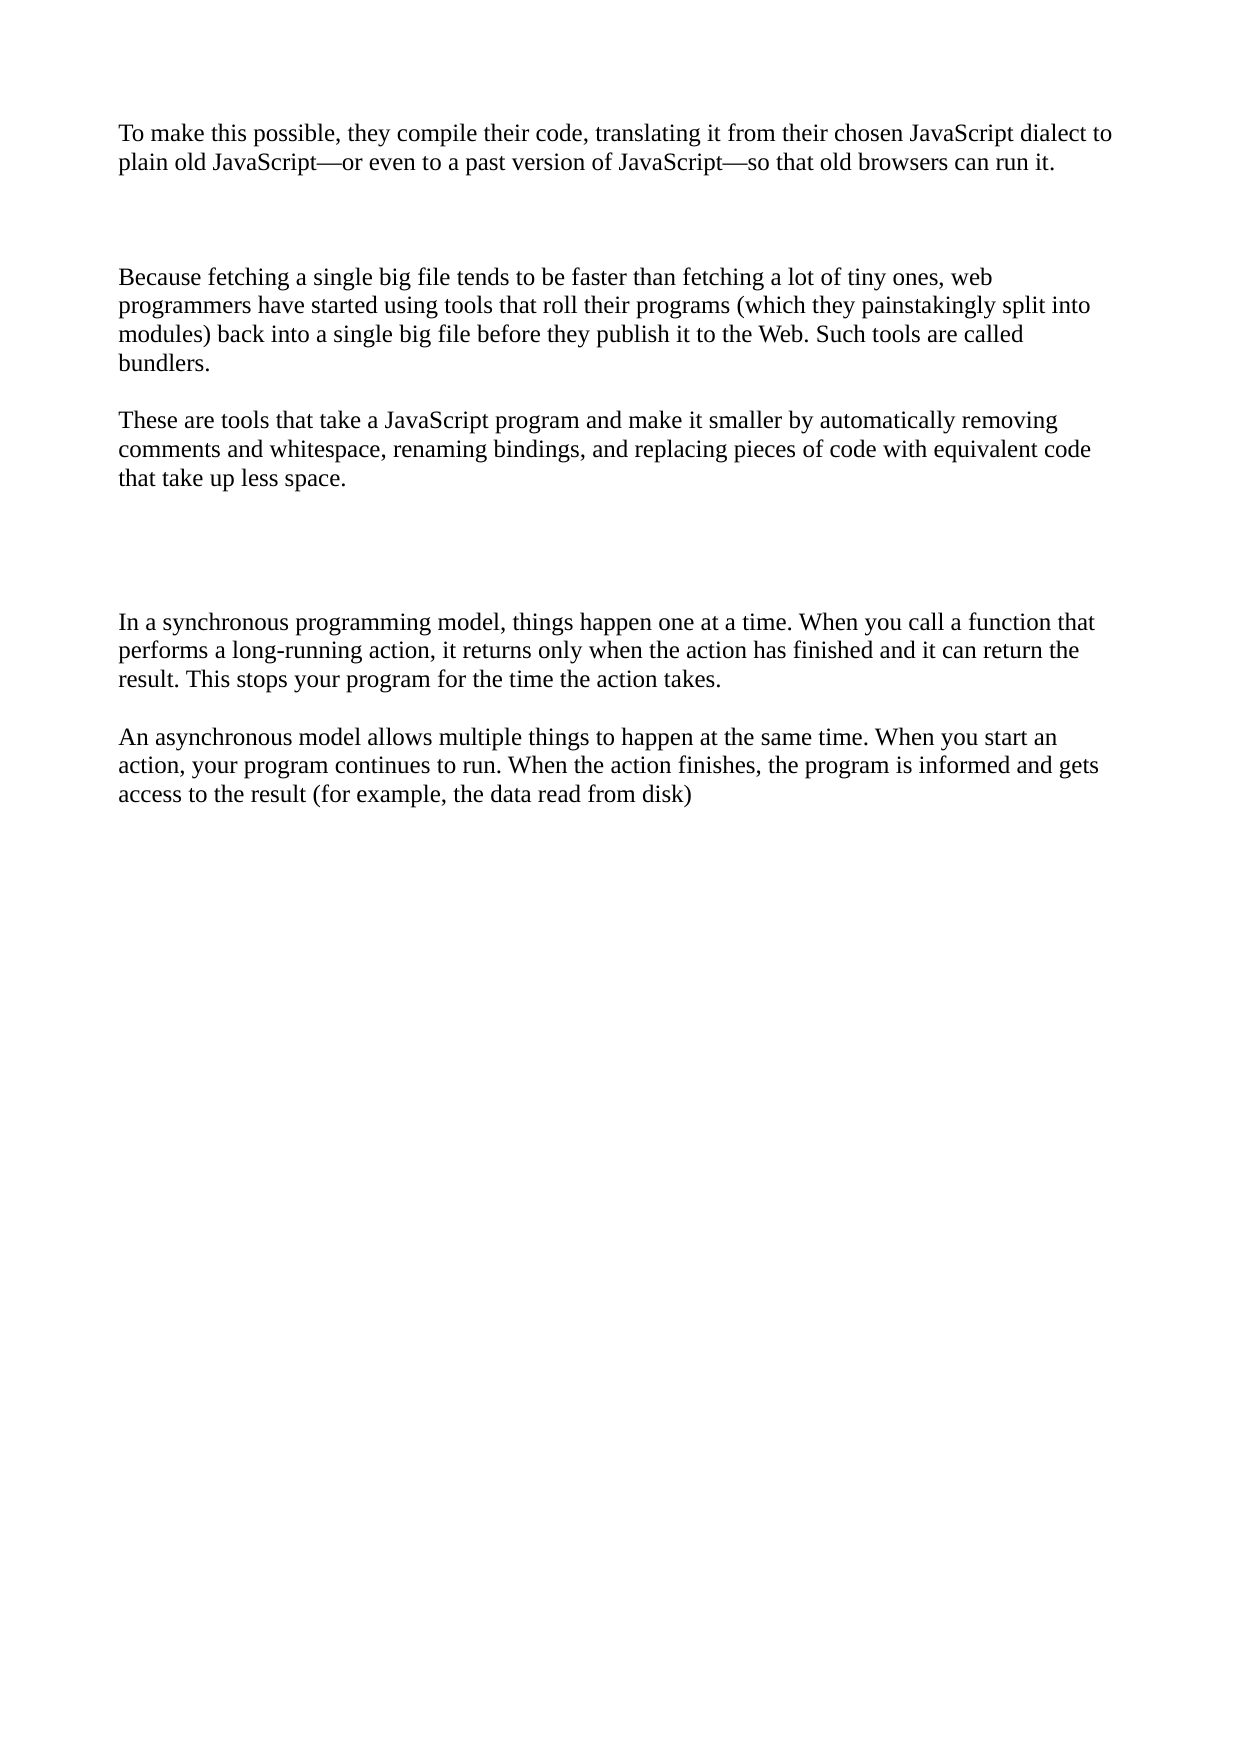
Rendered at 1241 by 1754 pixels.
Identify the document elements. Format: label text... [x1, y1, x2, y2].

text An asynchronous model allows multiple things to happen at the same time. When you start an action, your program continues to run. When the action finishes, the program is informed and gets access to the result (for example, the data read from disk) [118, 722, 1122, 808]
text These are tools that take a JavaScript program and make it smaller by automatically removing comments and whitespace, renaming bindings, and replacing pieces of code with equivalent code that take up less space. [118, 406, 1122, 492]
text To make this possible, they compile their code, translating it from their chosen JavaScript dialect to plain old JavaScript—or even to a past version of JavaScript—so that old browsers can run it. [118, 118, 1122, 176]
text In a synchronous programming model, things happen one at a time. When you call a function that performs a long-running action, it returns only when the action has finished and it can return the result. This stops your program for the time the action takes. [118, 607, 1122, 693]
text Because fetching a single big file tends to be faster than fetching a lot of tiny ones, web programmers have started using tools that roll their programs (which they painstakingly split into modules) back into a single big file before they publish it to the Web. Such tools are called bundlers. [118, 262, 1122, 377]
